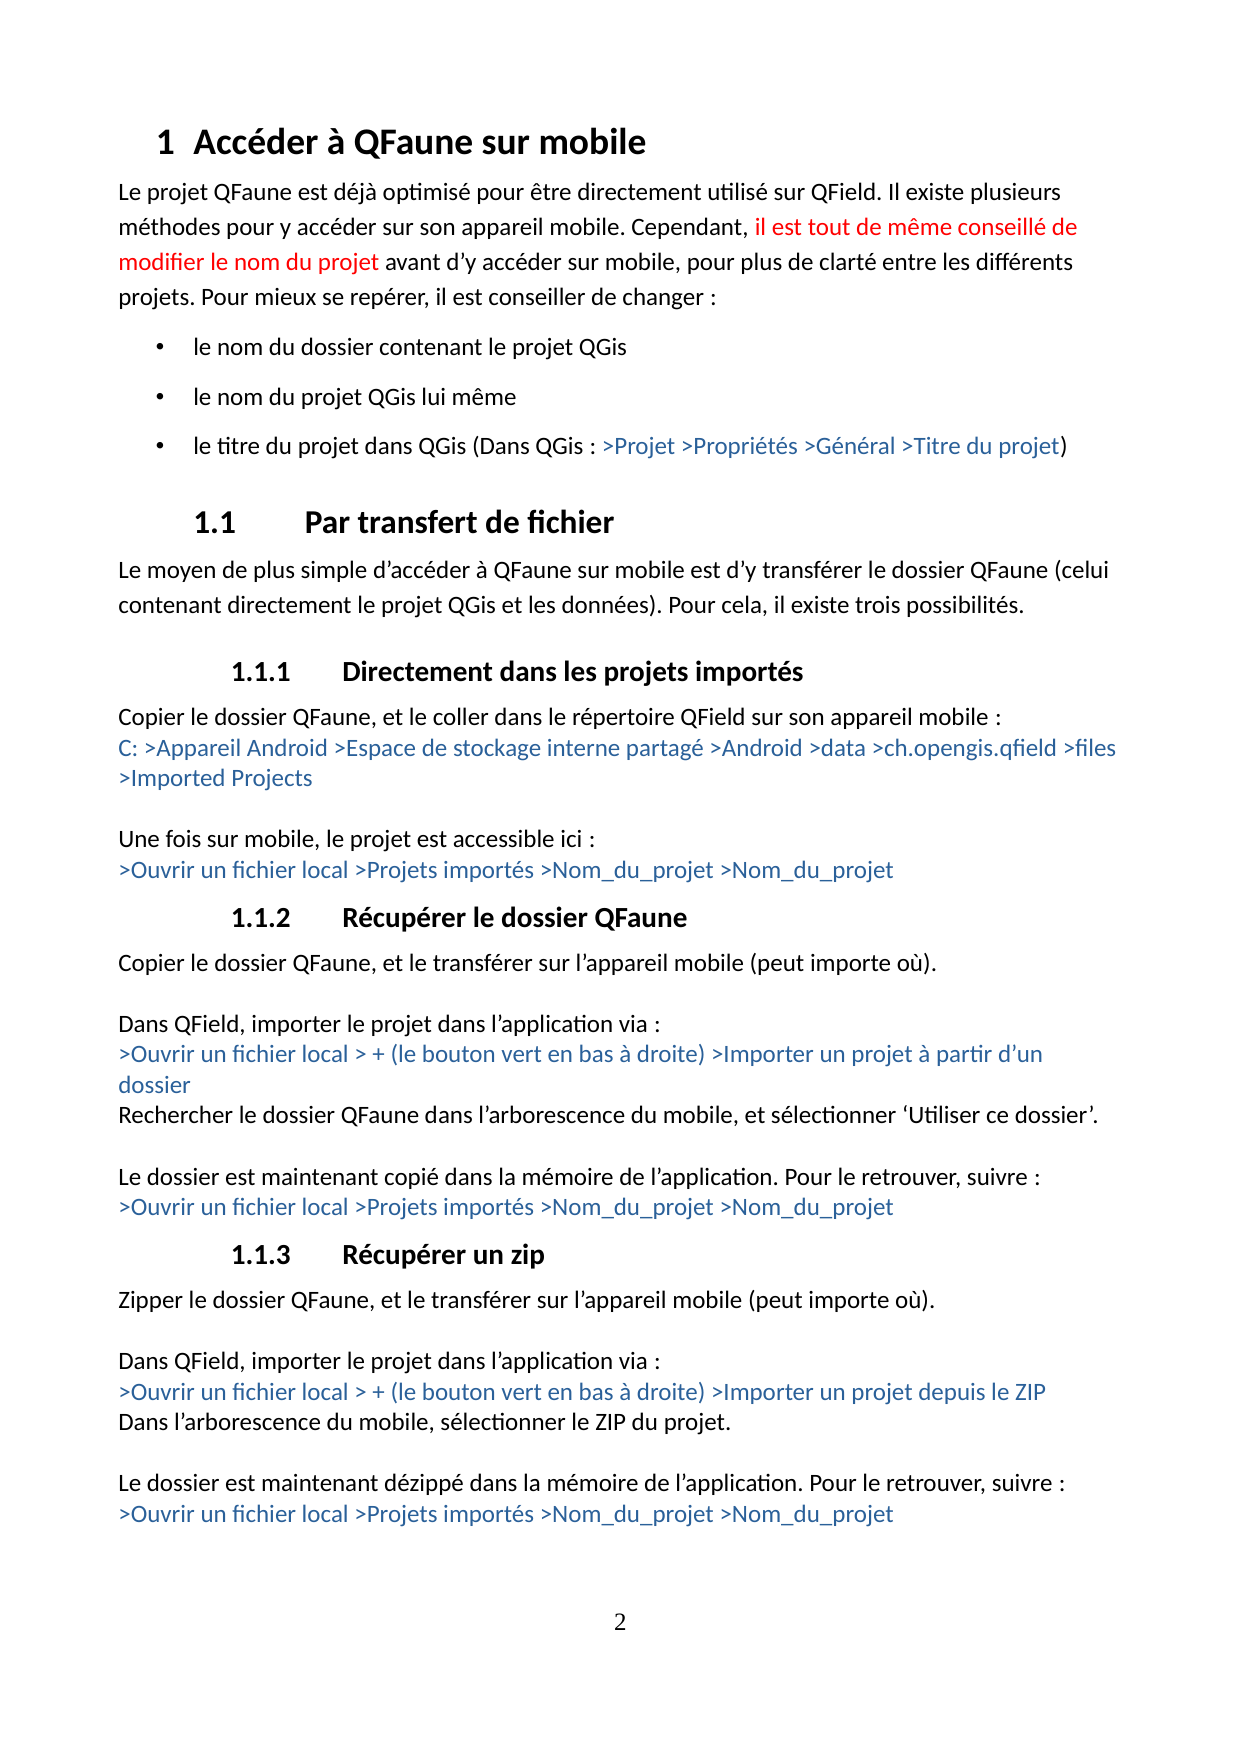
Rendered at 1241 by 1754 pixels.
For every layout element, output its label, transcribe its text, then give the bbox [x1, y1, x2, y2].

text C: >Appareil Android >Espace de stockage interne partagé >Android >data >ch.opengis.qfield >files >Imported Projects [118, 732, 1122, 793]
subtitle Récupérer le dossier QFaune [231, 899, 1122, 934]
subtitle Récupérer un zip [231, 1236, 1122, 1272]
text Dans QField, importer le projet dans l’application via : [118, 1008, 1122, 1038]
text >Ouvrir un fichier local >Projets importés >Nom_du_projet >Nom_du_projet [118, 1191, 1122, 1222]
text Copier le dossier QFaune, et le transférer sur l’appareil mobile (peut importe où). [118, 947, 1122, 977]
text Zipper le dossier QFaune, et le transférer sur l’appareil mobile (peut importe où). [118, 1284, 1122, 1315]
list le titre du projet dans QGis (Dans QGis : >Projet >Propriétés >Général >Titre du projet) [156, 430, 1122, 461]
text Une fois sur mobile, le projet est accessible ici : [118, 823, 1122, 854]
text >Ouvrir un fichier local >Projets importés >Nom_du_projet >Nom_du_projet [118, 1498, 1122, 1528]
text Copier le dossier QFaune, et le coller dans le répertoire QField sur son appareil mobile : [118, 701, 1122, 732]
text >Ouvrir un fichier local >Projets importés >Nom_du_projet >Nom_du_projet [118, 854, 1122, 884]
text >Ouvrir un fichier local > + (le bouton vert en bas à droite) >Importer un projet depuis le ZIP [118, 1376, 1122, 1406]
text Le dossier est maintenant copié dans la mémoire de l’application. Pour le retrouver, suivre : [118, 1161, 1122, 1191]
subtitle Directement dans les projets importés [231, 653, 1122, 689]
subtitle Par transfert de fichier [193, 501, 1122, 541]
list le nom du dossier contenant le projet QGis [156, 331, 1122, 362]
list le nom du projet QGis lui même [156, 381, 1122, 411]
text Le projet QFaune est déjà optimisé pour être directement utilisé sur QField. Il existe plusieurs méthodes pour y accéder sur son appareil mobile. Cependant, il est tout de même conseillé de modifier le nom du projet avant d’y accéder sur mobile, pour plus de clarté entre les différents projets. Pour mieux se repérer, il est conseiller de changer : [118, 176, 1122, 312]
text Dans l’arborescence du mobile, sélectionner le ZIP du projet. [118, 1406, 1122, 1437]
text Dans QField, importer le projet dans l’application via : [118, 1345, 1122, 1376]
text Le dossier est maintenant dézippé dans la mémoire de l’application. Pour le retrouver, suivre : [118, 1467, 1122, 1498]
text >Ouvrir un fichier local > + (le bouton vert en bas à droite) >Importer un projet à partir d’un dossier [118, 1038, 1122, 1099]
text Le moyen de plus simple d’accéder à QFaune sur mobile est d’y transférer le dossier QFaune (celui contenant directement le projet QGis et les données). Pour cela, il existe trois possibilités. [118, 554, 1122, 619]
text Rechercher le dossier QFaune dans l’arborescence du mobile, et sélectionner ‘Utiliser ce dossier’. [118, 1099, 1122, 1130]
subtitle Accéder à QFaune sur mobile [156, 118, 1122, 164]
